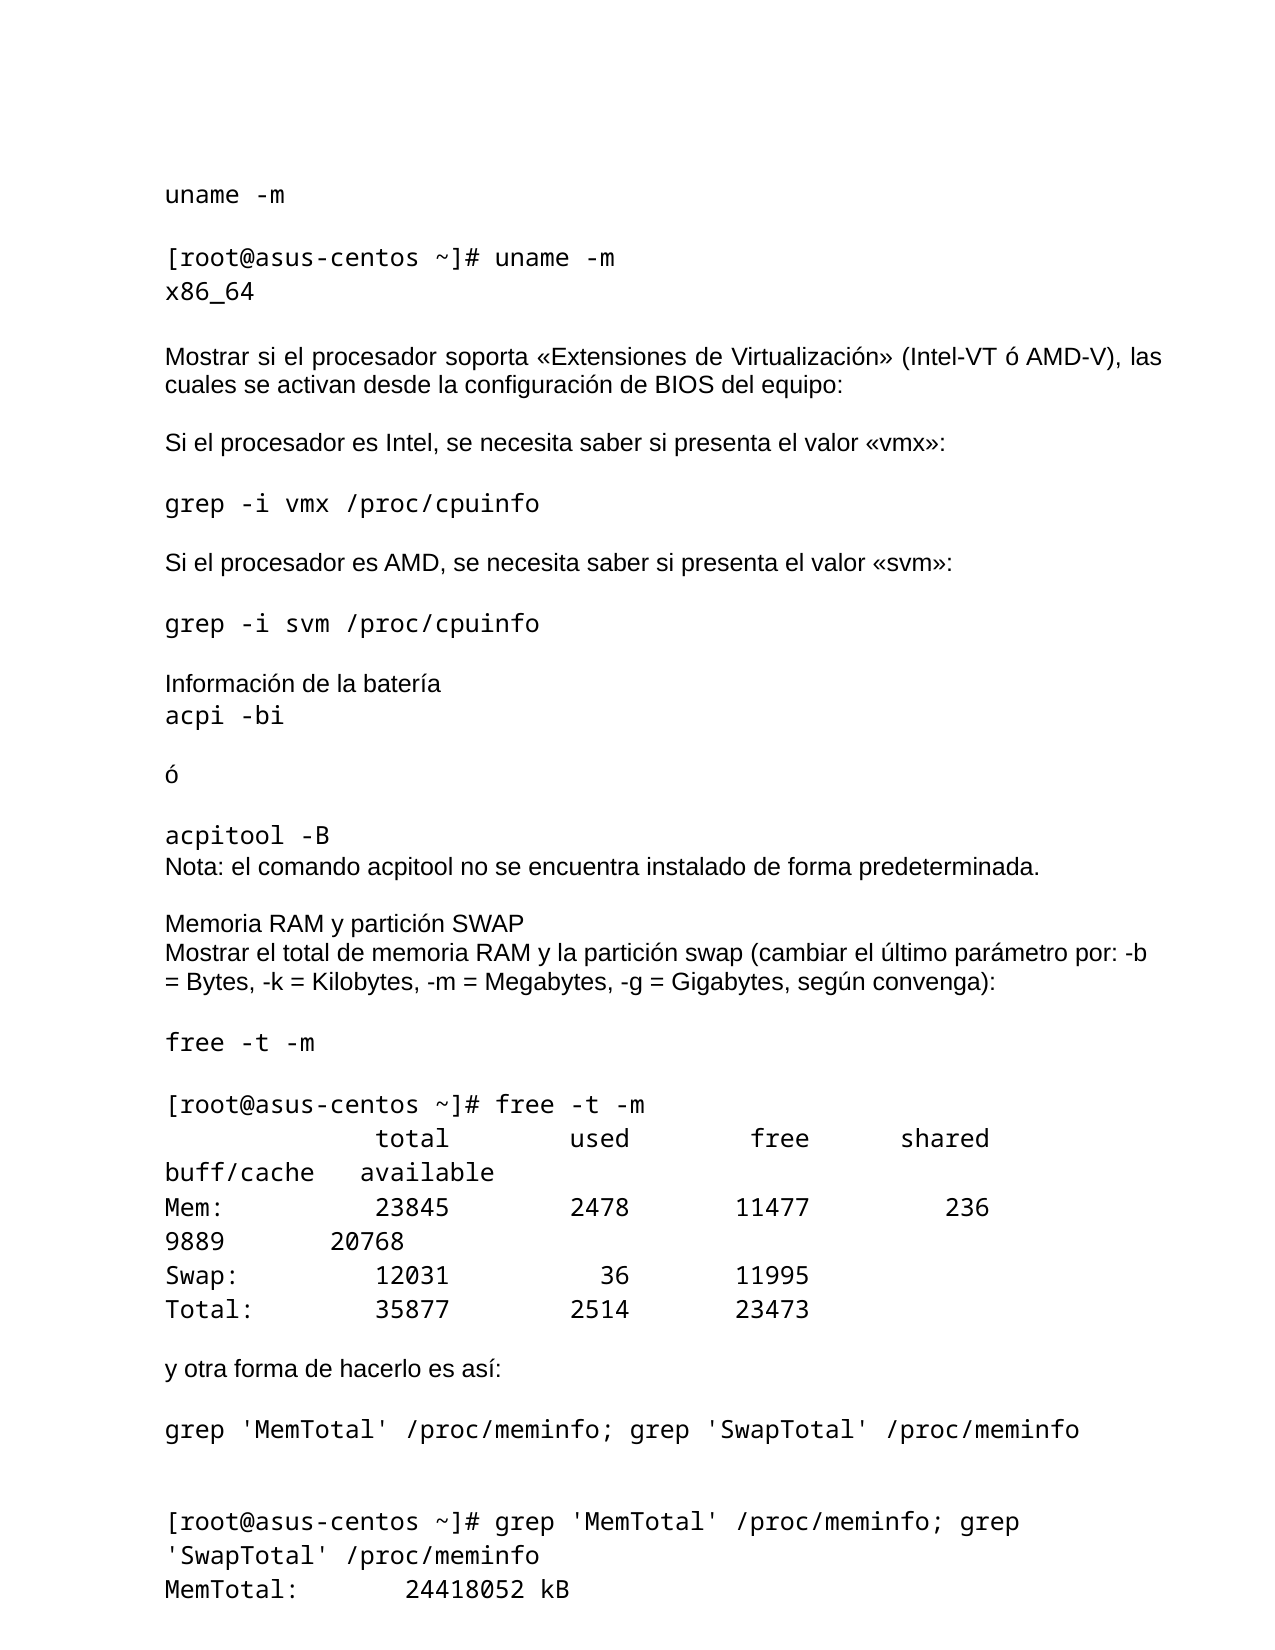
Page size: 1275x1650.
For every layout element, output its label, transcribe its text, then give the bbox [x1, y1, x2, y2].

text Mostrar el total de memoria RAM y la partición swap (cambiar el último parámetro por: -b = Bytes, -k = Kilobytes, -m = Megabytes, -g = Gigabytes, según convenga): [164, 938, 1164, 995]
text Información de la batería [164, 668, 1164, 697]
text ó [164, 760, 1164, 789]
text uname -m [164, 177, 1164, 211]
text Total: 35877 2514 23473 [164, 1291, 1164, 1325]
text [root@asus-centos ~]# uname -m [164, 239, 1164, 273]
text acpitool -B [164, 818, 1164, 852]
text MemTotal: 24418052 kB [164, 1571, 1164, 1605]
text Mostrar si el procesador soporta «Extensiones de Virtualización» (Intel-VT ó AMD-V), las cuales se activan desde la configuración de BIOS del equipo: [164, 342, 1164, 399]
text free -t -m [164, 1024, 1164, 1058]
text [root@asus-centos ~]# free -t -m [164, 1087, 1164, 1121]
text Nota: el comando acpitool no se encuentra instalado de forma predeterminada. [164, 852, 1164, 880]
text [root@asus-centos ~]# grep 'MemTotal' /proc/meminfo; grep 'SwapTotal' /proc/meminfo [164, 1503, 1164, 1571]
text y otra forma de hacerlo es así: [164, 1354, 1164, 1383]
text grep 'MemTotal' /proc/meminfo; grep 'SwapTotal' /proc/meminfo [164, 1412, 1164, 1446]
text grep -i svm /proc/cpuinfo [164, 606, 1164, 640]
text Swap: 12031 36 11995 [164, 1257, 1164, 1291]
text x86_64 [164, 273, 1164, 308]
text Si el procesador es Intel, se necesita saber si presenta el valor «vmx»: [164, 428, 1164, 457]
text total used free shared buff/cache available [164, 1121, 1164, 1189]
text Memoria RAM y partición SWAP [164, 909, 1164, 938]
text Mem: 23845 2478 11477 236 9889 20768 [164, 1189, 1164, 1257]
text grep -i vmx /proc/cpuinfo [164, 485, 1164, 519]
text Si el procesador es AMD, se necesita saber si presenta el valor «svm»: [164, 548, 1164, 577]
text acpi -bi [164, 697, 1164, 731]
